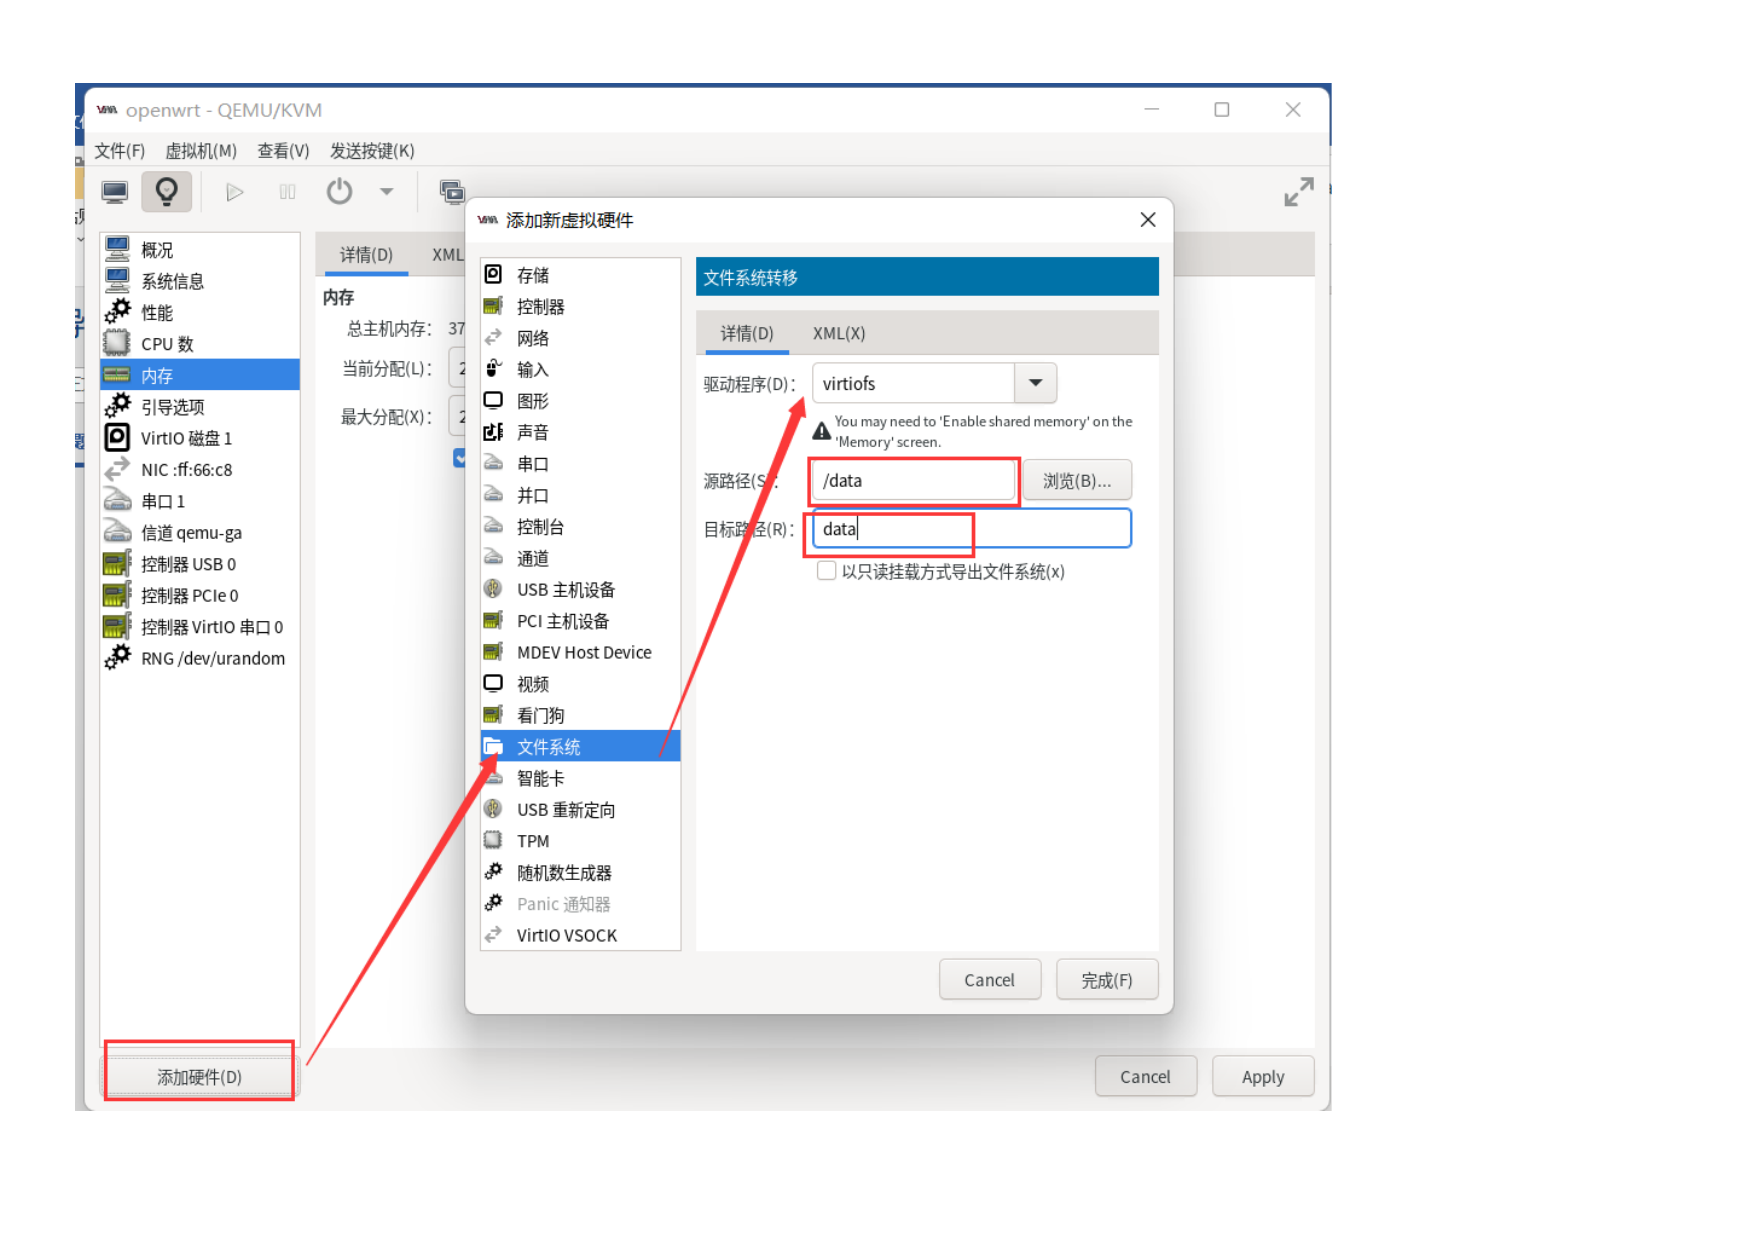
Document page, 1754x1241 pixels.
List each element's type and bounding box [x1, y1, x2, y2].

picture [75, 83, 1332, 1111]
